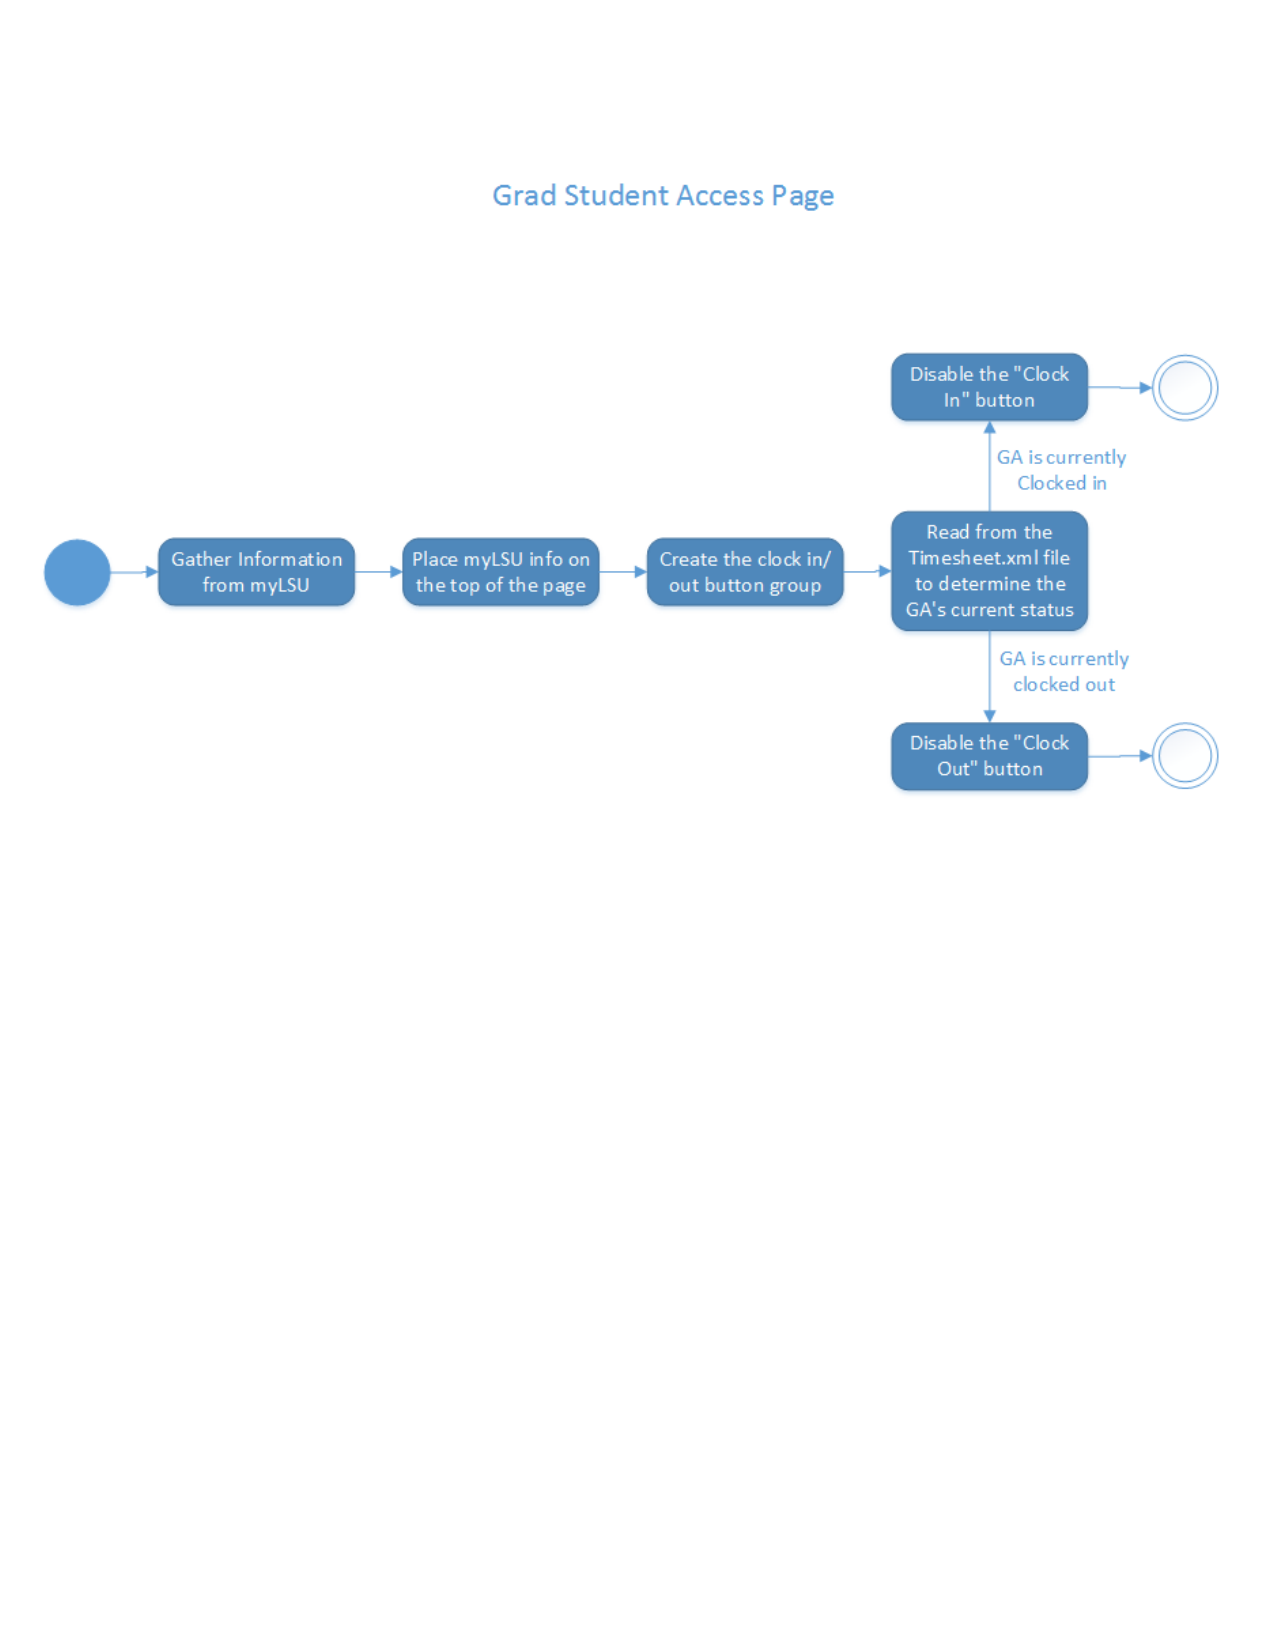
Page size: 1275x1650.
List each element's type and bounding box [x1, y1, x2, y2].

picture [38, 167, 1220, 800]
